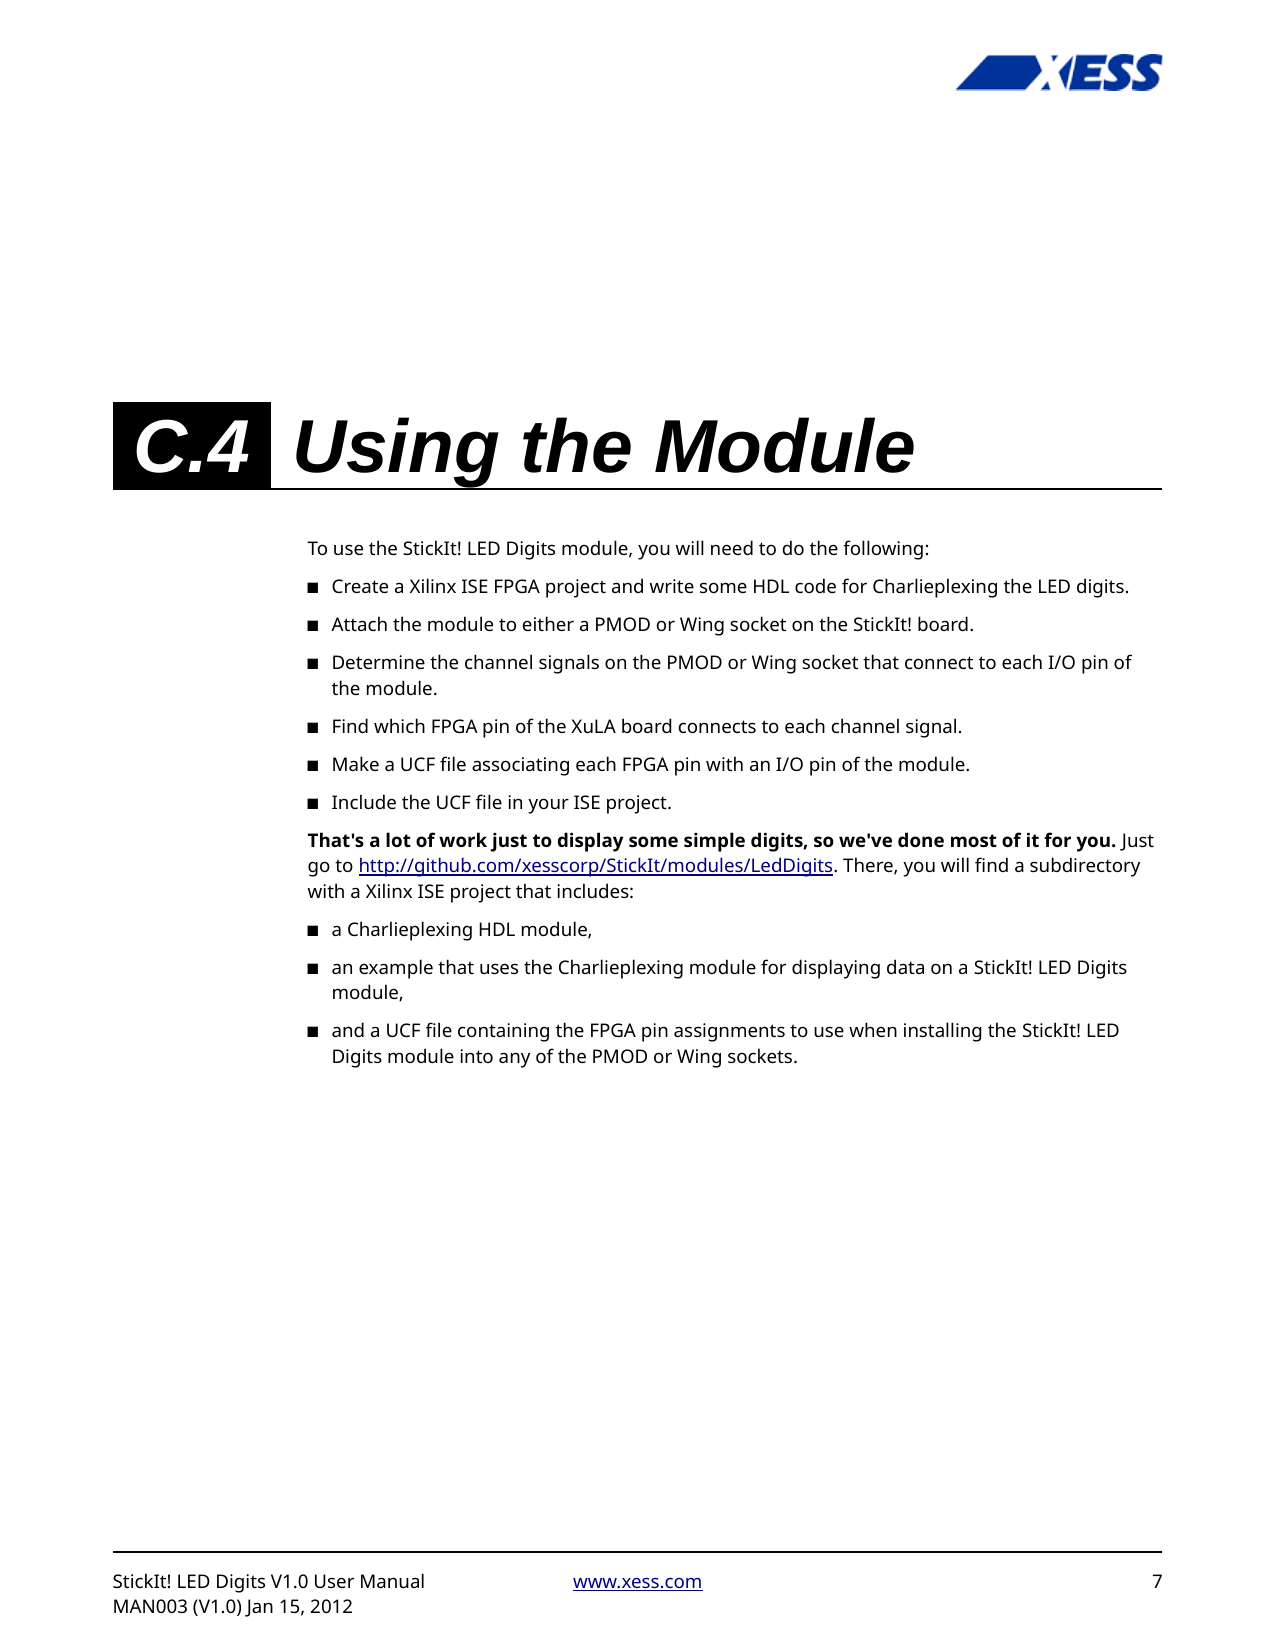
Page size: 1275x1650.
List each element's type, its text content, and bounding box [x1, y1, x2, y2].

picture [955, 54, 1163, 91]
list an example that uses the Charlieplexing module for displaying data on a StickIt! LED Digits module, [307, 954, 1162, 1005]
list Include the UCF file in your ISE project. [307, 789, 1162, 814]
list Create a Xilinx ISE FPGA project and write some HDL code for Charlieplexing the LED digits. [307, 573, 1162, 599]
subtitle Using the Module [271, 402, 1162, 488]
list a Charlieplexing HDL module, [307, 916, 1162, 942]
text To use the StickIt! LED Digits module, you will need to do the following: [307, 535, 1162, 561]
list Attach the module to either a PMOD or Wing socket on the StickIt! board. [307, 611, 1162, 637]
list and a UCF file containing the FPGA pin assignments to use when installing the StickIt! LED Digits module into any of the PMOD or Wing sockets. [307, 1018, 1162, 1069]
list Make a UCF file associating each FPGA pin with an I/O pin of the module. [307, 751, 1162, 776]
list Find which FPGA pin of the XuLA board connects to each channel signal. [307, 713, 1162, 738]
text That's a lot of work just to display some simple digits, so we've done most of it for you. Just go to http://github.com/xesscorp/StickIt/modules/LedDigits. There, you will find a subdirectory with a Xilinx ISE project that includes: [307, 827, 1162, 903]
list Determine the channel signals on the PMOD or Wing socket that connect to each I/O pin of the module. [307, 649, 1162, 700]
